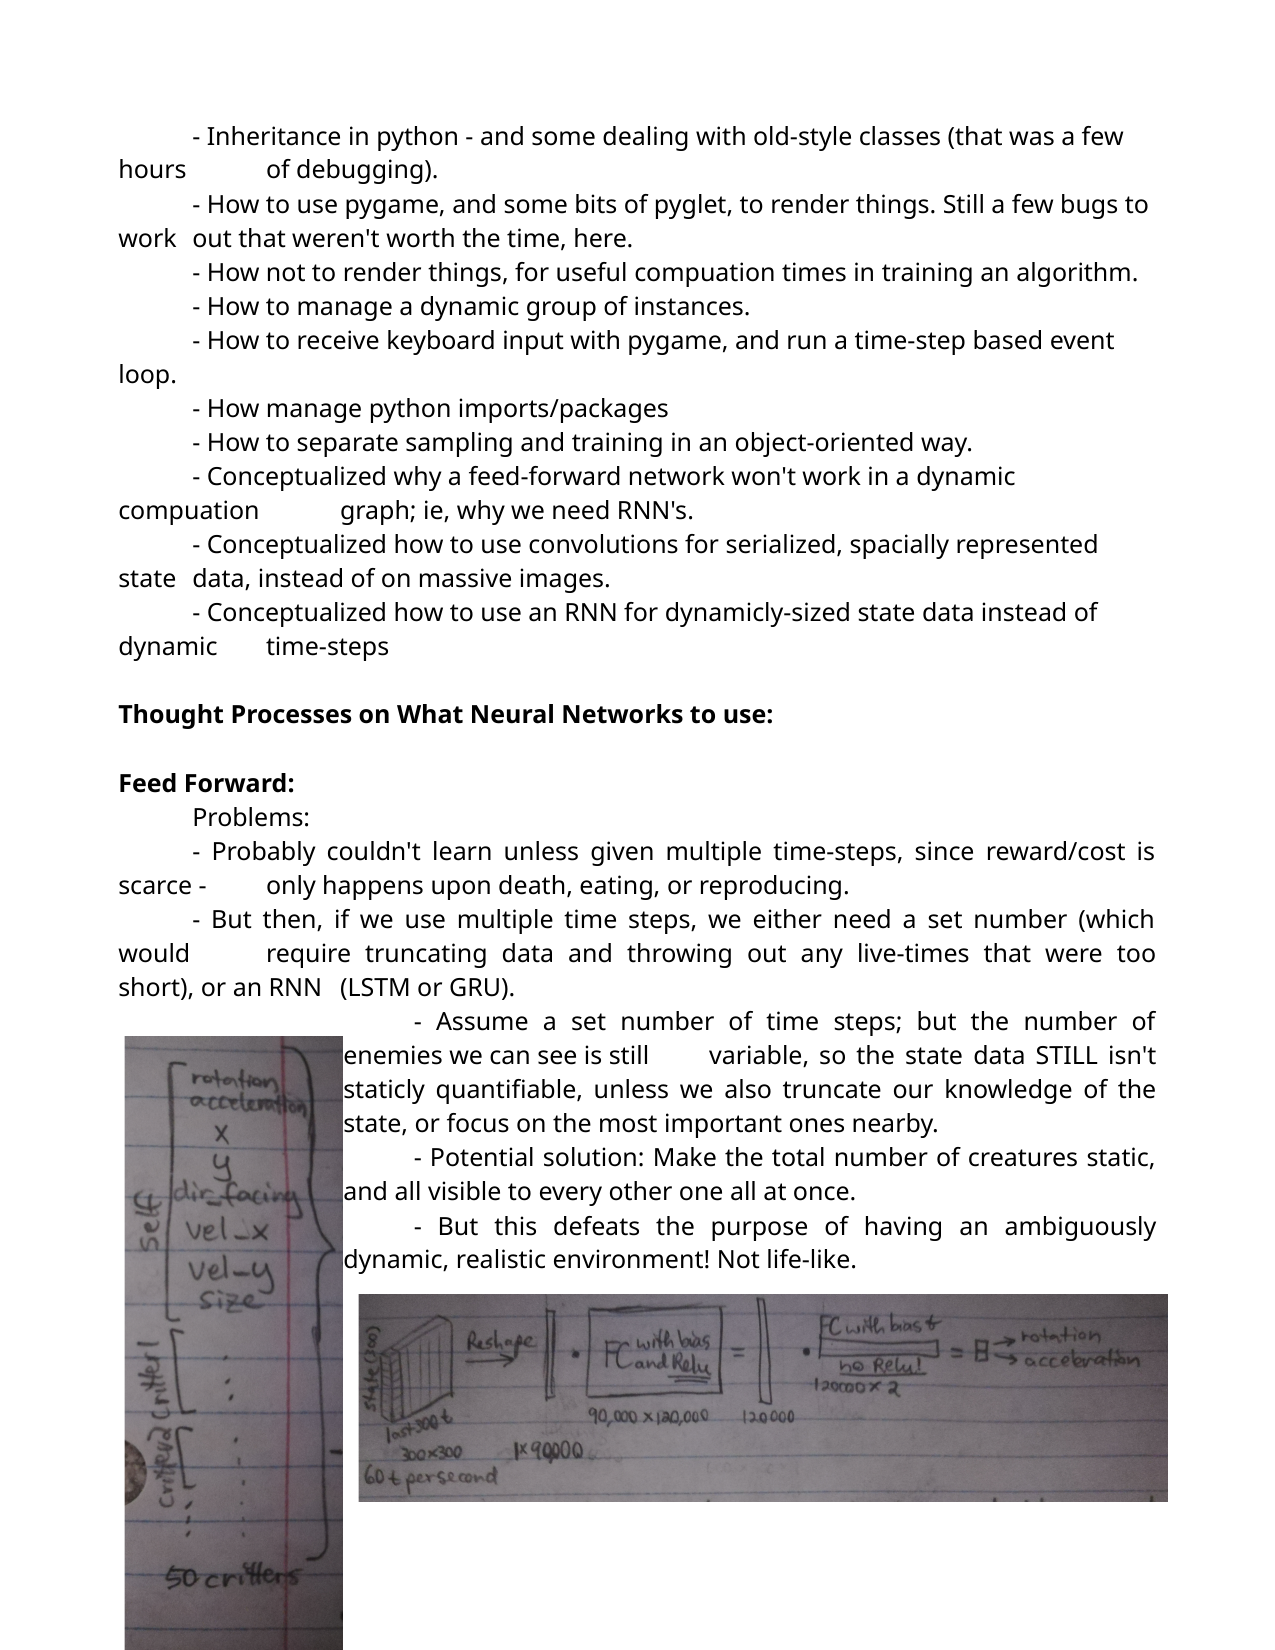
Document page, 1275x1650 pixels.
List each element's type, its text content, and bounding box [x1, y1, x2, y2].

text - How to use pygame, and some bits of pyglet, to render things. Still a few bugs to work out that weren't worth the time, here. [118, 186, 1157, 254]
text - Conceptualized why a feed-forward network won't work in a dynamic compuation graph; ie, why we need RNN's. [118, 459, 1157, 527]
text Thought Processes on What Neural Networks to use: [118, 697, 1157, 731]
text - How manage python imports/packages [118, 391, 1157, 425]
text Feed Forward: [118, 765, 1157, 799]
text - Probably couldn't learn unless given multiple time-steps, since reward/cost is scarce - only happens upon death, eating, or reproducing. [118, 833, 1157, 902]
text - Inheritance in python - and some dealing with old-style classes (that was a few hours of debugging). [118, 118, 1157, 186]
text - How to receive keyboard input with pygame, and run a time-step based event loop. [118, 322, 1157, 391]
text - Conceptualized how to use an RNN for dynamicly-sized state data instead of dynamic time-steps [118, 595, 1157, 663]
text - How not to render things, for useful compuation times in training an algorithm. [118, 254, 1157, 288]
text - How to separate sampling and training in an object-oriented way. [118, 425, 1157, 459]
text - Potential solution: Make the total number of creatures static, and all visible to every other one all at once. [118, 1140, 1157, 1208]
text - How to manage a dynamic group of instances. [118, 288, 1157, 322]
text - Assume a set number of time steps; but the number of enemies we can see is still variable, so the state data STILL isn't staticly quantifiable, unless we also truncate our knowledge of the state, or focus on the most important ones nearby. [118, 1004, 1157, 1140]
text Problems: [118, 799, 1157, 833]
text - Conceptualized how to use convolutions for serialized, spacially represented state data, instead of on massive images. [118, 527, 1157, 595]
text - But this defeats the purpose of having an ambiguously dynamic, realistic environment! Not life-like. [118, 1208, 1157, 1276]
text - But then, if we use multiple time steps, we either need a set number (which would require truncating data and throwing out any live-times that were too short), or an RNN (LSTM or GRU). [118, 902, 1157, 1004]
